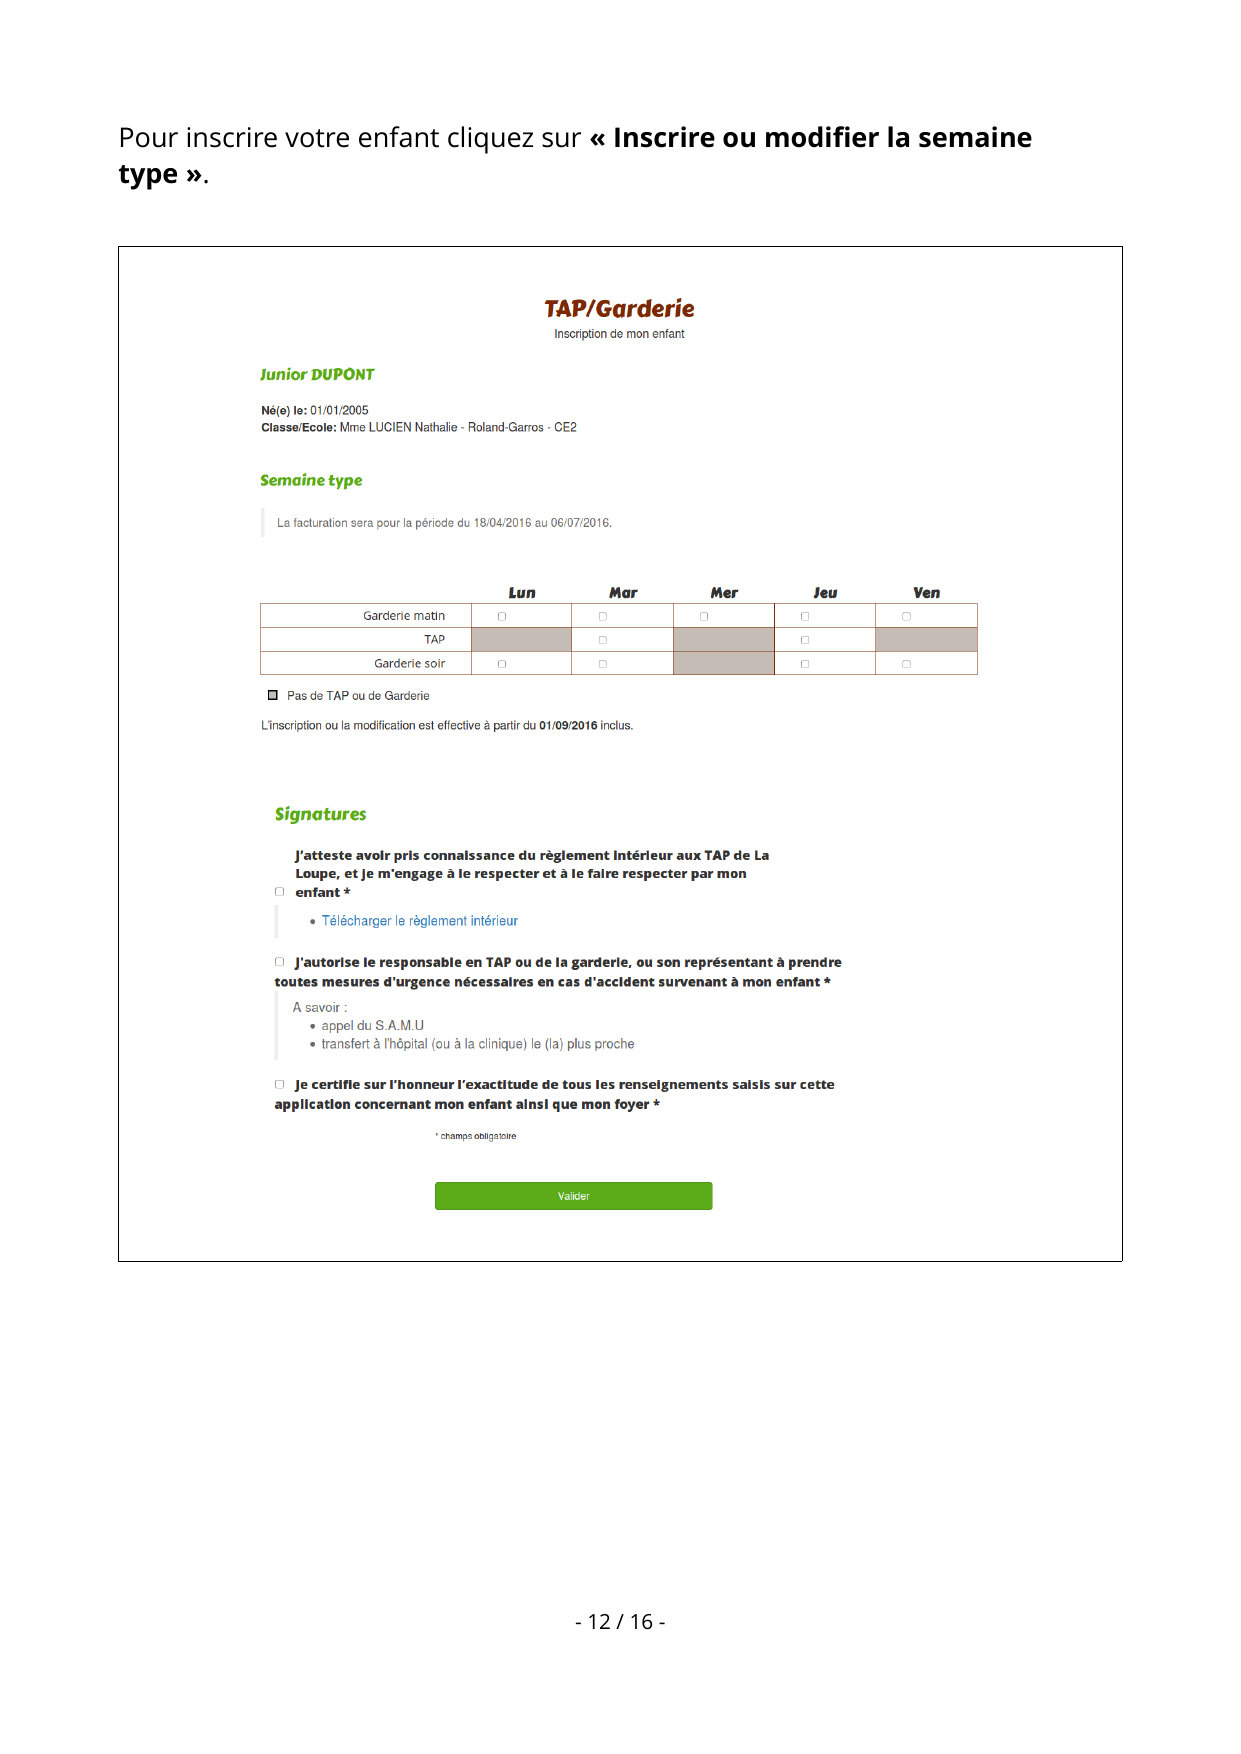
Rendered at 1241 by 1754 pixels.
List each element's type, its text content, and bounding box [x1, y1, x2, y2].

picture [248, 280, 992, 744]
table_header [119, 247, 1122, 1261]
picture [203, 781, 978, 1219]
text Pour inscrire votre enfant cliquez sur « Inscrire ou modifier la semaine type ». [118, 118, 1122, 192]
